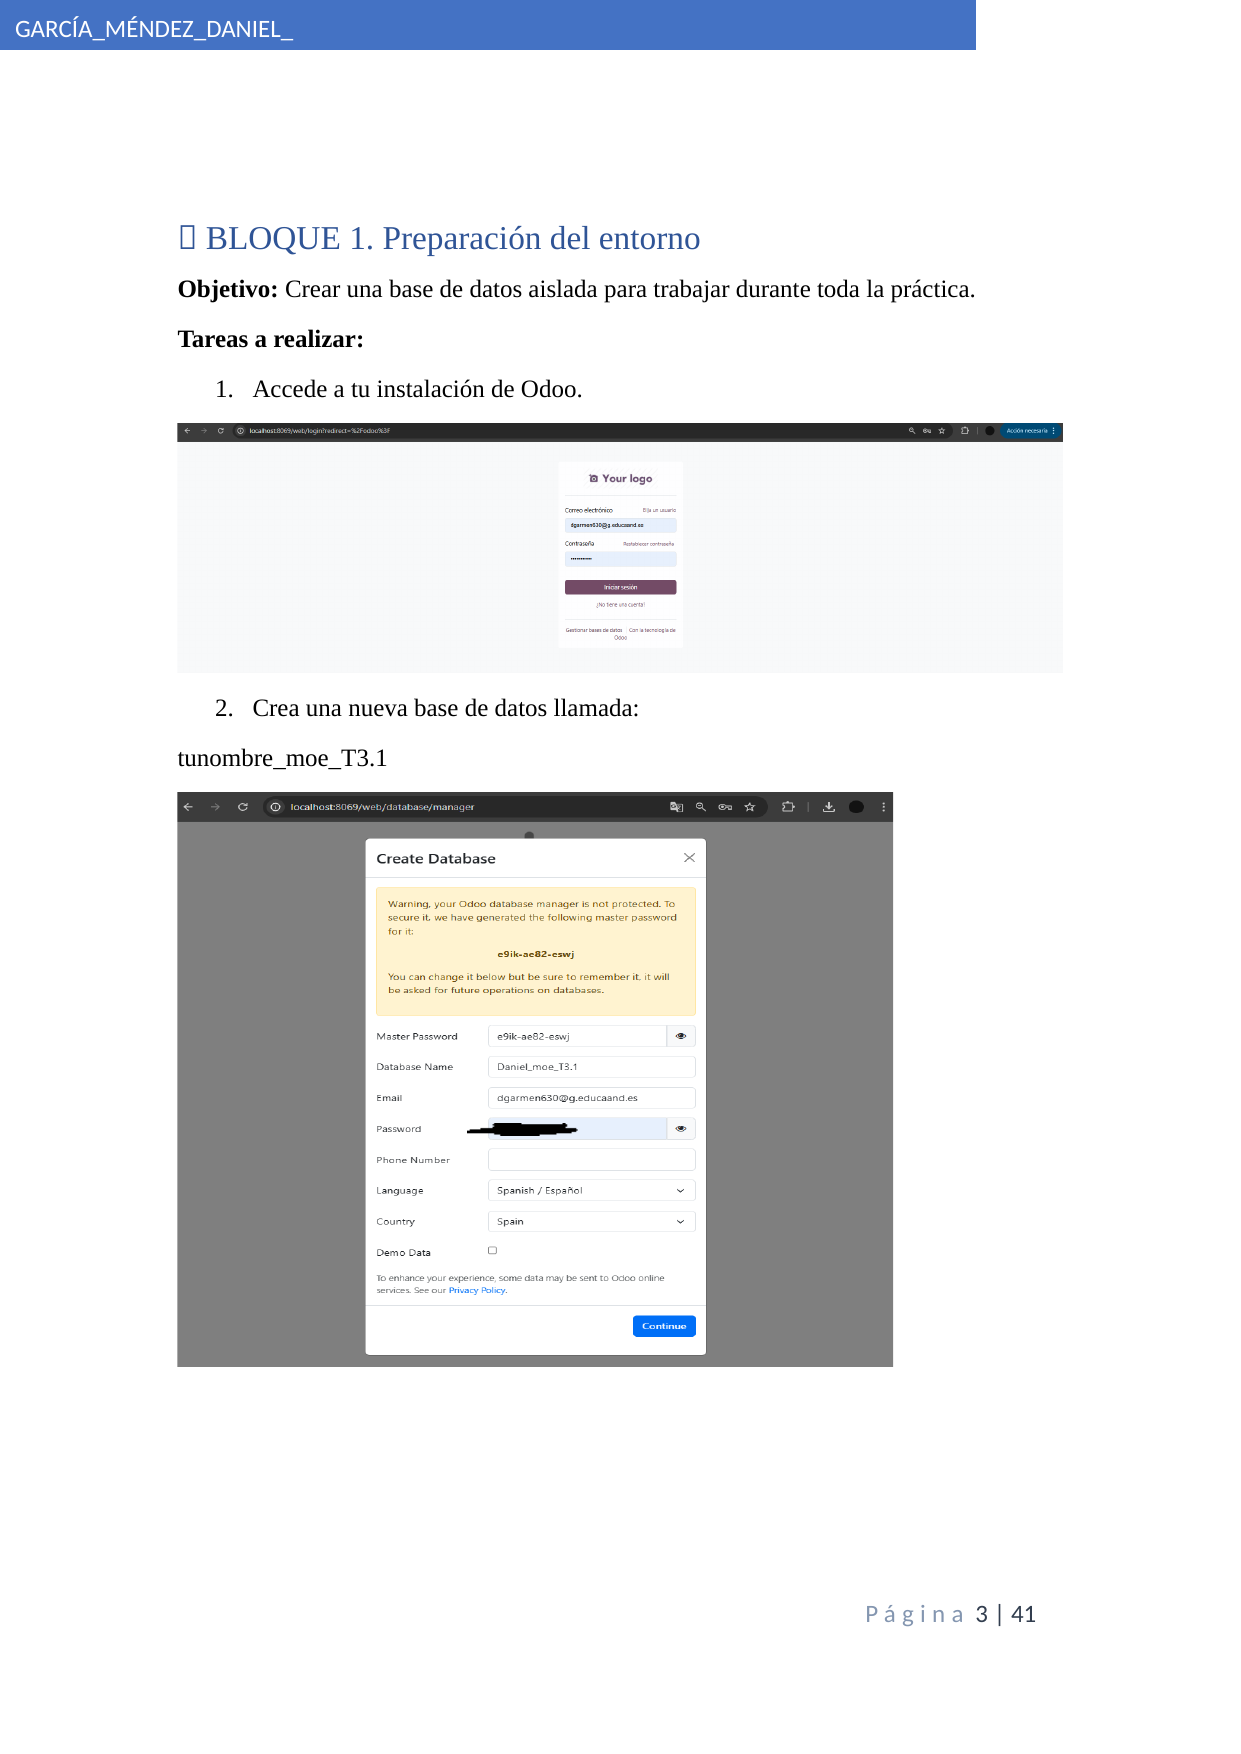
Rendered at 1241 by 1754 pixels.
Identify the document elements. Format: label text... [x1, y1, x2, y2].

text Objetivo: Crear una base de datos aislada para trabajar durante toda la práctica. [177, 274, 1063, 303]
subtitle 🔹 BLOQUE 1. Preparación del entorno [177, 214, 1063, 259]
list Crea una nueva base de datos llamada: [215, 693, 1063, 722]
text tunombre_moe_T3.1 [177, 743, 1063, 772]
text Tareas a realizar: [177, 324, 1063, 353]
list Accede a tu instalación de Odoo. [215, 374, 1063, 403]
